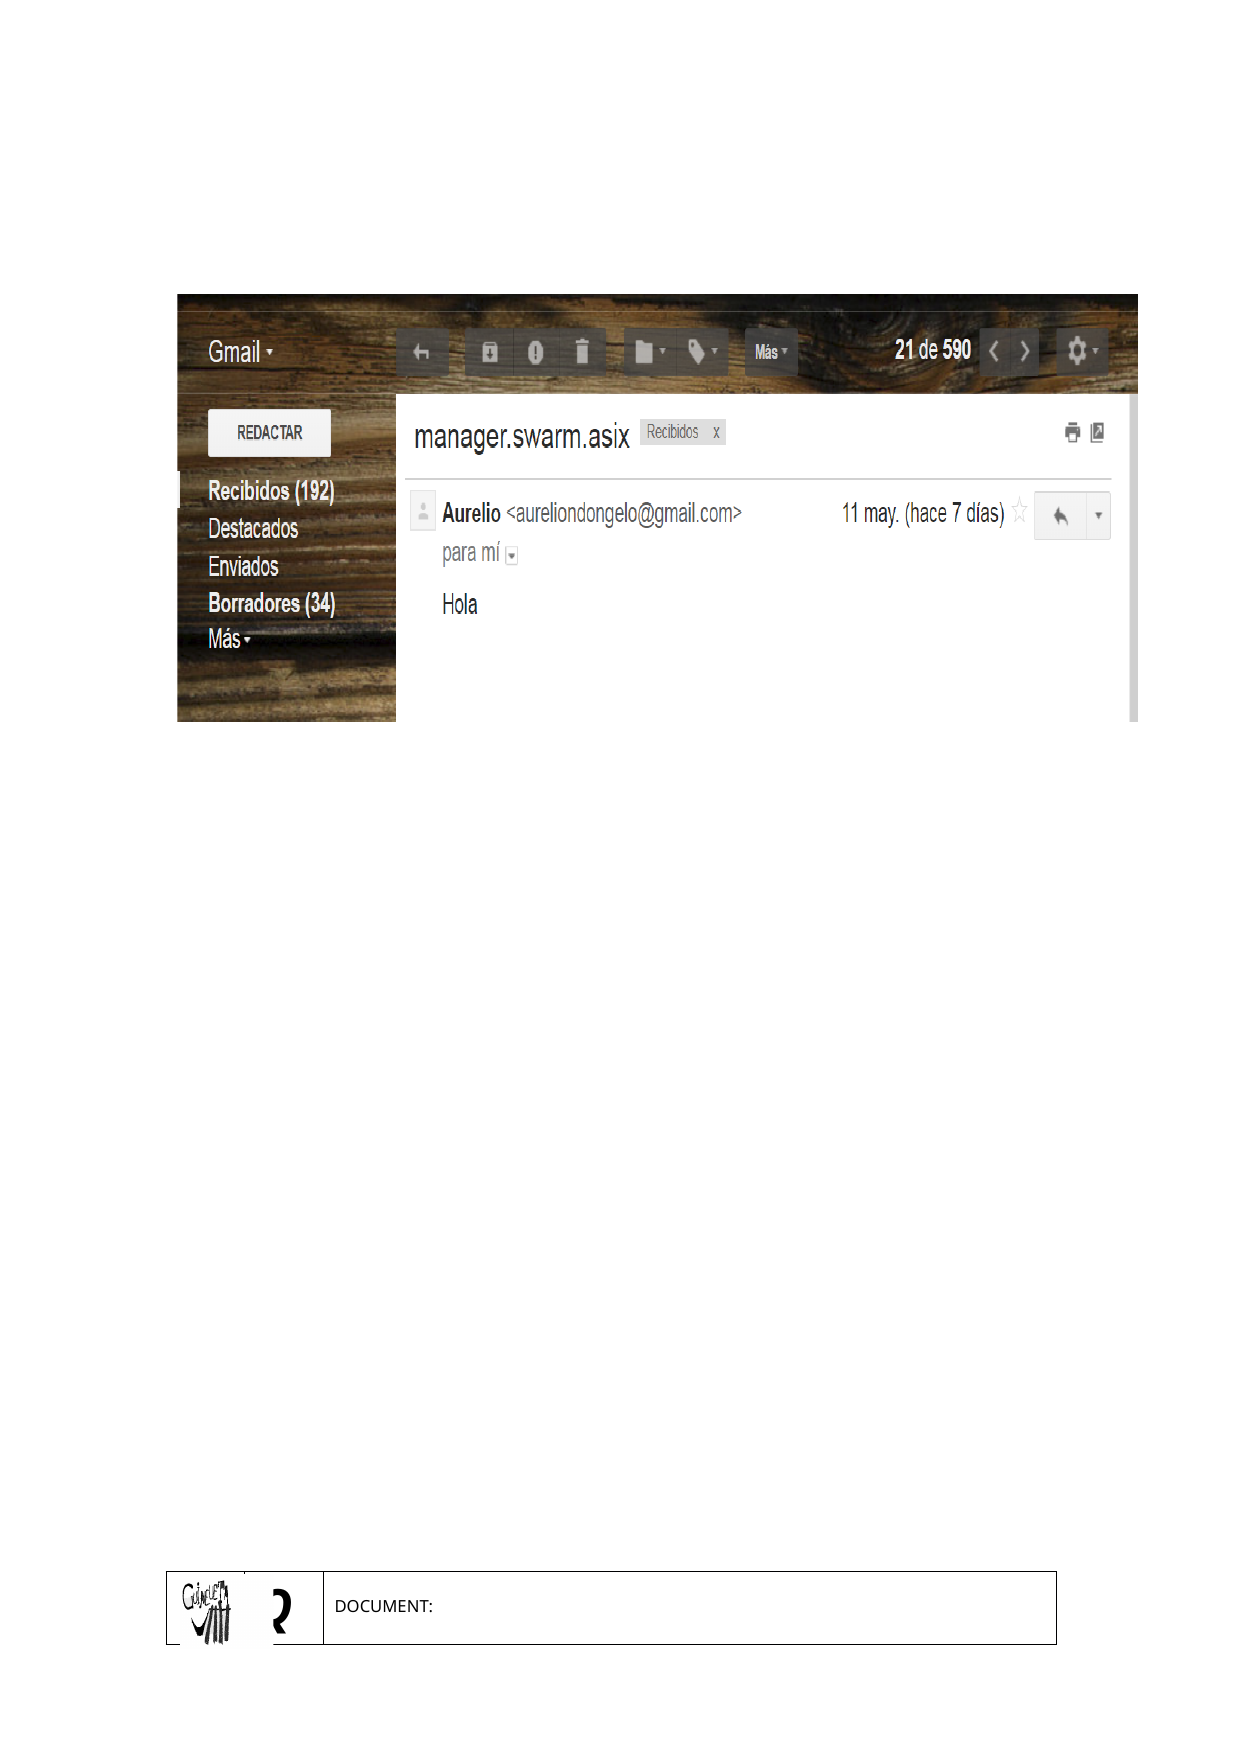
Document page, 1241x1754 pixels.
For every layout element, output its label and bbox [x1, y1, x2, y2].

picture [177, 294, 1138, 722]
picture [180, 1574, 274, 1649]
